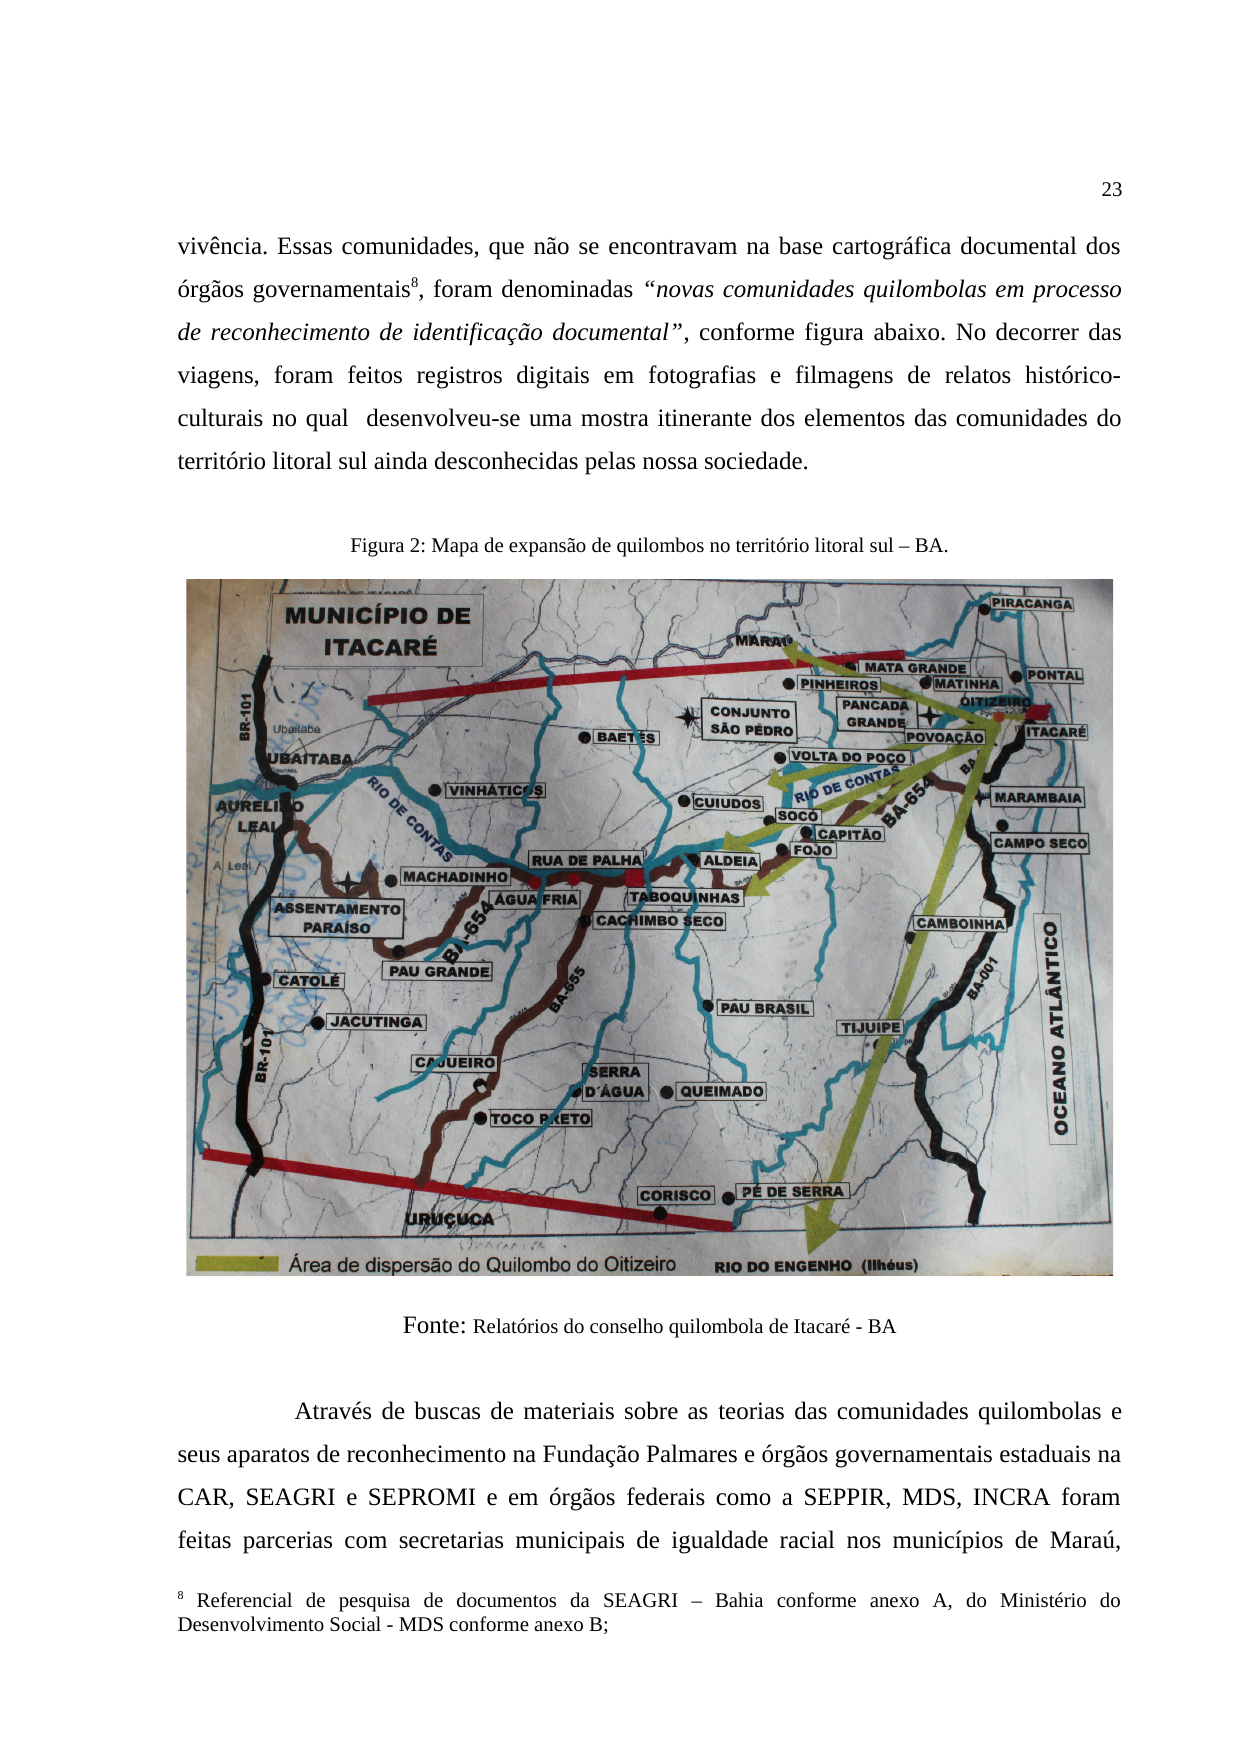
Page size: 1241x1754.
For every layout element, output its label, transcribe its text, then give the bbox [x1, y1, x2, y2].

text Figura 2: Mapa de expansão de quilombos no território litoral sul – BA. [177, 533, 1122, 557]
text Fonte: Relatórios do conselho quilombola de Itacaré - BA [177, 1310, 1122, 1338]
table_header [177, 569, 1122, 1310]
text Através de buscas de materiais sobre as teorias das comunidades quilombolas e seus aparatos de reconhecimento na Fundação Palmares e órgãos governamentais estaduais na CAR, SEAGRI e SEPROMI e em órgãos federais como a SEPPIR, MDS, INCRA foram feitas parcerias com secretarias municipais de igualdade racial nos municípios de Maraú, [177, 1396, 1122, 1554]
text Referencial de pesquisa de documentos da SEAGRI – Bahia conforme anexo A, do Ministério do Desenvolvimento Social - MDS conforme anexo B; [177, 1588, 1122, 1636]
text vivência. Essas comunidades, que não se encontravam na base cartográfica documental dos órgãos governamentais, foram denominadas “novas comunidades quilombolas em processo de reconhecimento de identificação documental”, conforme figura abaixo. No decorrer das viagens, foram feitos registros digitais em fotografias e filmagens de relatos histórico-culturais no qual desenvolveu-se uma mostra itinerante dos elementos das comunidades do território litoral sul ainda desconhecidas pelas nossa sociedade. [177, 231, 1122, 475]
picture [186, 579, 1114, 1276]
